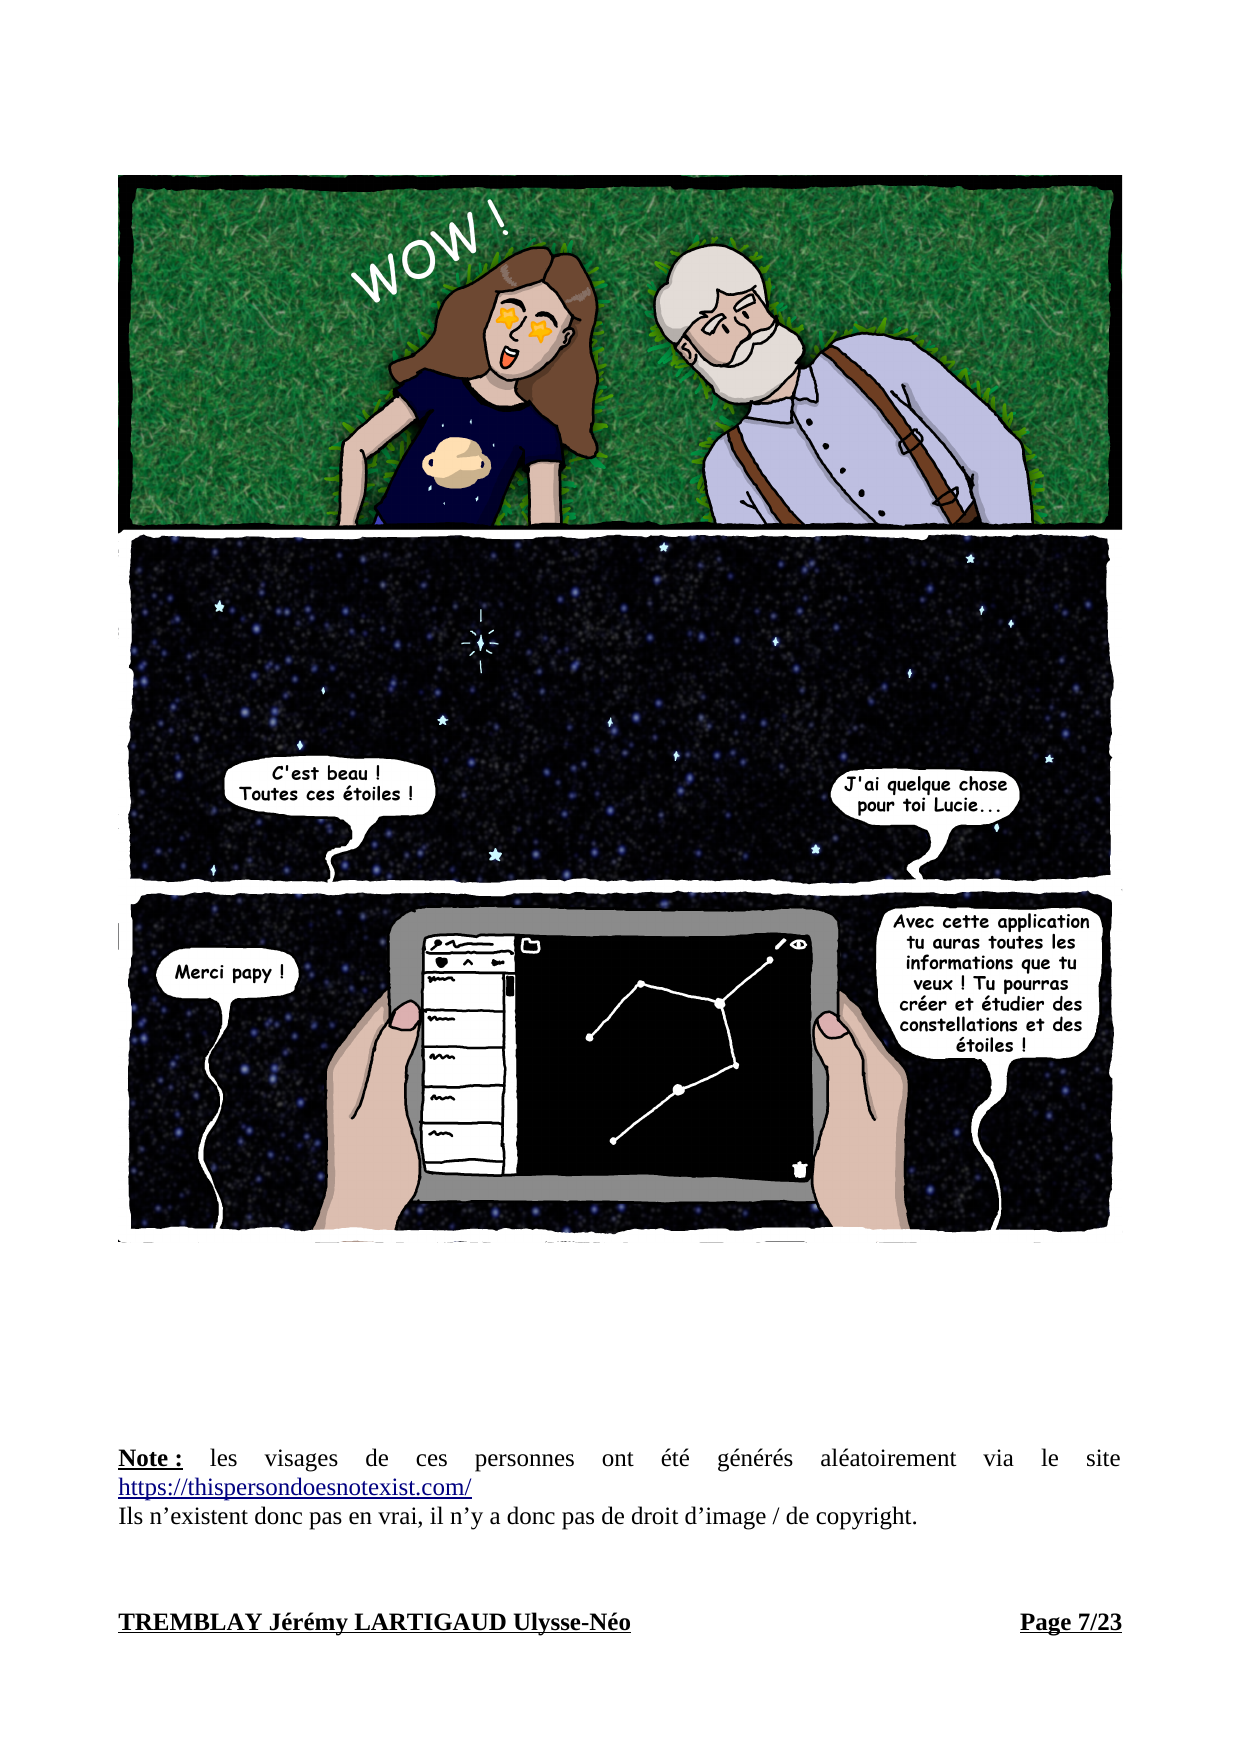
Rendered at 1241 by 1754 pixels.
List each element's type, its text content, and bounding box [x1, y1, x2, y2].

text Note : les visages de ces personnes ont été générés aléatoirement via le site https://thispersondoesnotexist.com/ [118, 1443, 1122, 1501]
text Ils n’existent donc pas en vrai, il n’y a donc pas de droit d’image / de copyright. [118, 1501, 1122, 1530]
picture [118, 175, 1123, 1243]
